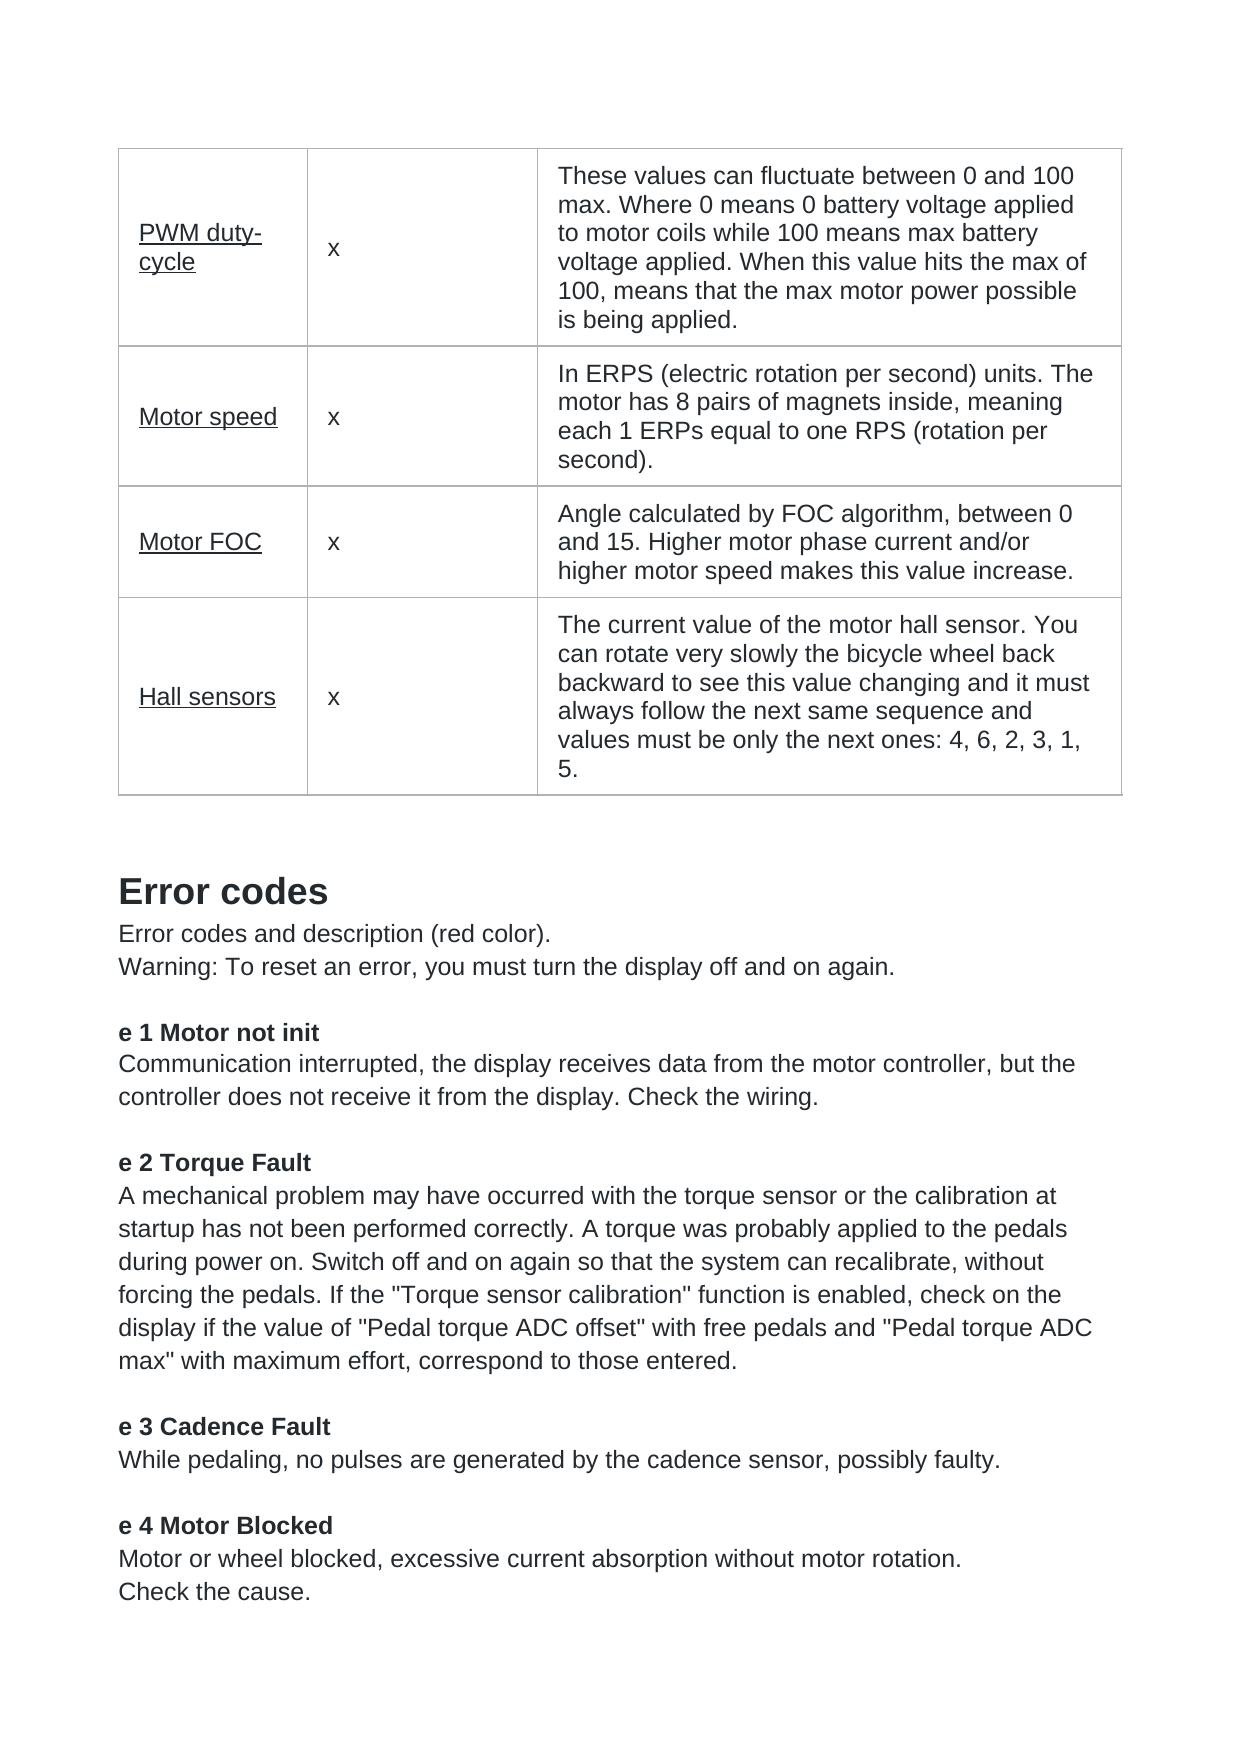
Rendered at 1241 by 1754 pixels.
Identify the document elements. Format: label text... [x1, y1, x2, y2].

text e 3 Cadence Fault While pedaling, no pulses are generated by the cadence sensor, possibly faulty. [118, 1412, 1122, 1474]
table_cell Motor FOC [119, 487, 307, 597]
table_cell The current value of the motor hall sensor. You can rotate very slowly the bicycle wheel back backward to see this value changing and it must always follow the next same sequence and values must be only the next ones: 4, 6, 2, 3, 1, 5. [538, 598, 1121, 794]
table_cell x [308, 149, 537, 345]
table_cell x [308, 598, 537, 794]
table_cell Angle calculated by FOC algorithm, between 0 and 15. Higher motor phase current and/or higher motor speed makes this value increase. [538, 487, 1121, 597]
text Communication interrupted, the display receives data from the motor controller, but the controller does not receive it from the display. Check the wiring. [118, 1049, 1122, 1111]
text Error codes [118, 869, 1122, 912]
table_cell Hall sensors [119, 598, 307, 794]
table_cell These values can fluctuate between 0 and 100 max. Where 0 means 0 battery voltage applied to motor coils while 100 means max battery voltage applied. When this value hits the max of 100, means that the max motor power possible is being applied. [538, 149, 1121, 345]
table_cell In ERPS (electric rotation per second) units. The motor has 8 pairs of magnets inside, meaning each 1 ERPs equal to one RPS (rotation per second). [538, 347, 1121, 485]
text e 2 Torque Fault A mechanical problem may have occurred with the torque sensor or the calibration at startup has not been performed correctly. A torque was probably applied to the pedals during power on. Switch off and on again so that the system can recalibrate, without forcing the pedals. If the "Torque sensor calibration" function is enabled, check on the display if the value of "Pedal torque ADC offset" with free pedals and "Pedal torque ADC max" with maximum effort, correspond to those entered. [118, 1148, 1122, 1375]
table_cell Motor speed [119, 347, 307, 485]
text e 4 Motor Blocked Motor or wheel blocked, excessive current absorption without motor rotation. Check the cause. [118, 1511, 1122, 1606]
table_cell PWM duty-cycle [119, 149, 307, 345]
text e 1 Motor not init [118, 1018, 1122, 1046]
table_cell x [308, 487, 537, 597]
text Warning: To reset an error, you must turn the display off and on again. [118, 952, 1122, 980]
table_cell x [308, 347, 537, 485]
text Error codes and description (red color). [118, 919, 1122, 947]
